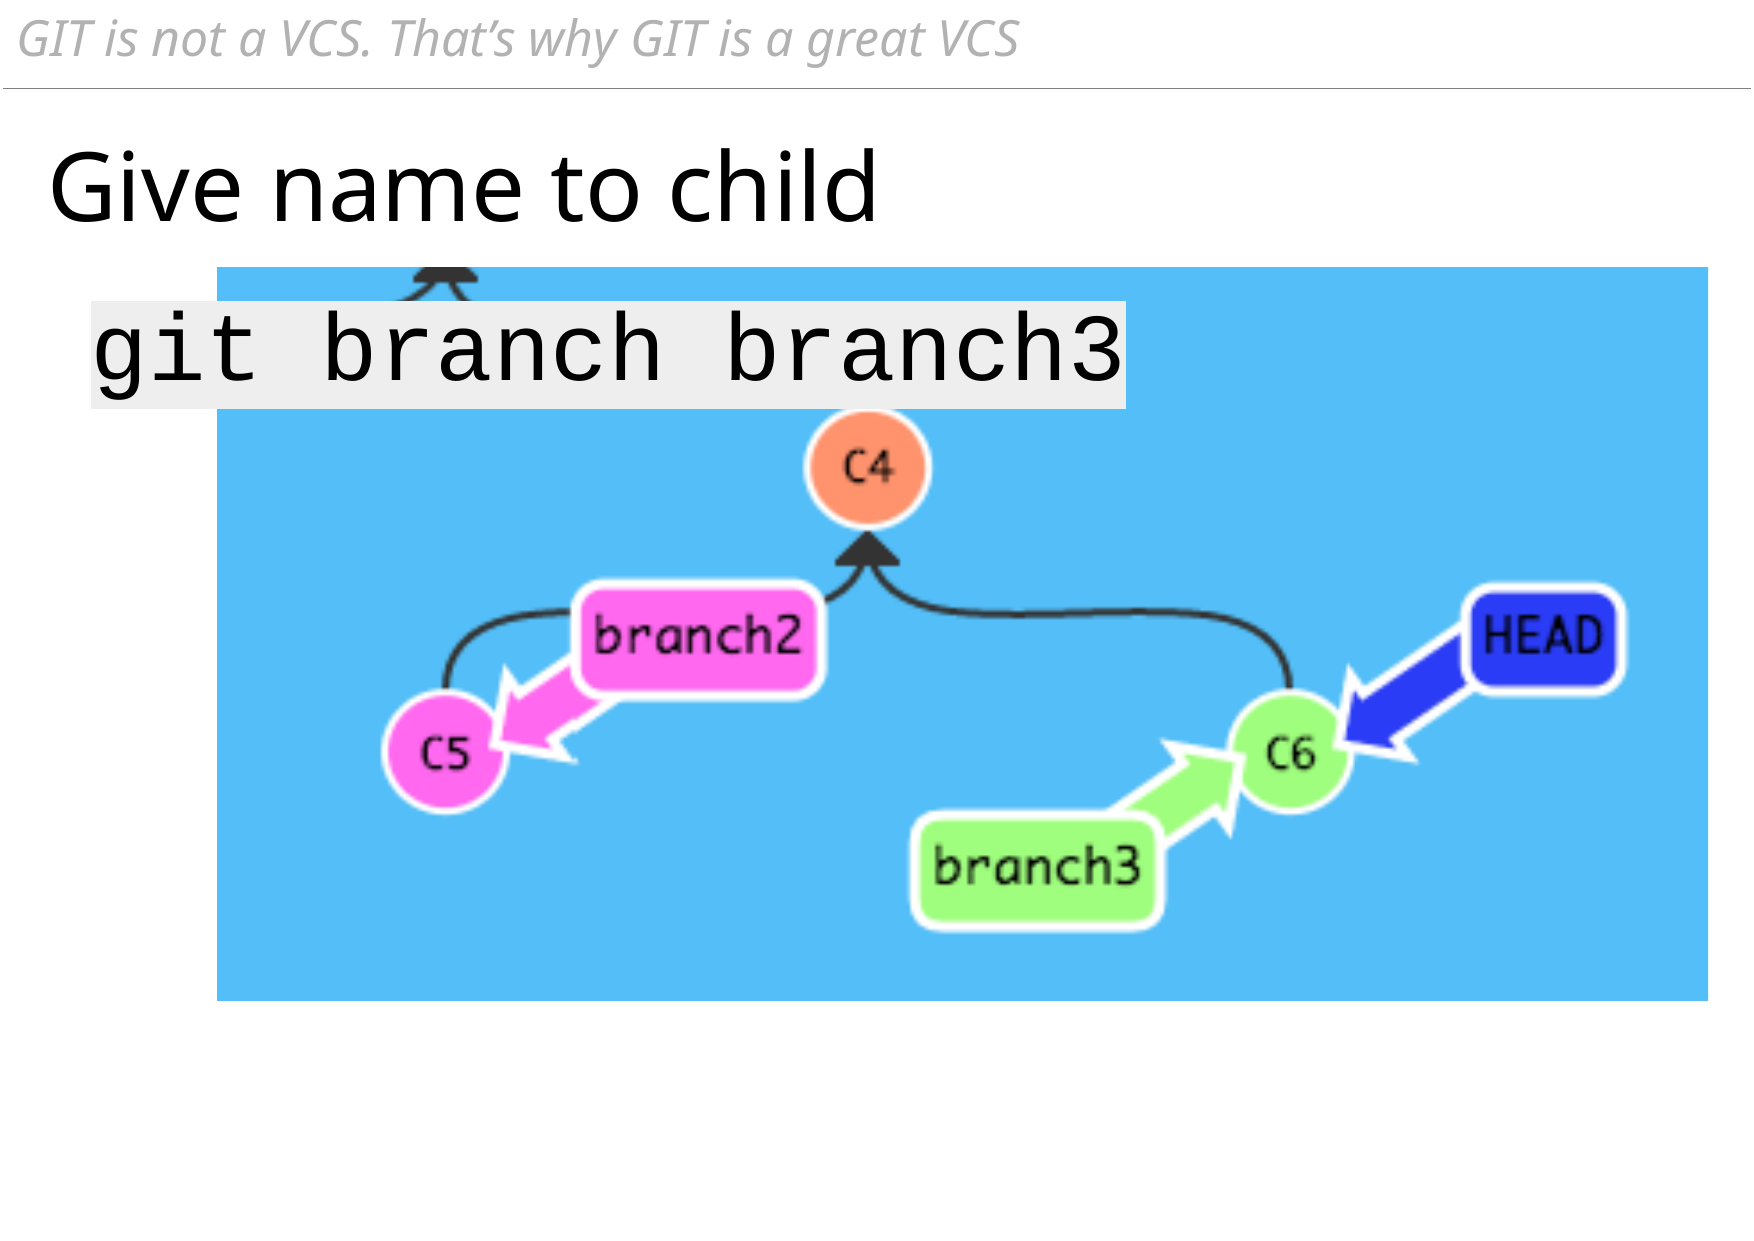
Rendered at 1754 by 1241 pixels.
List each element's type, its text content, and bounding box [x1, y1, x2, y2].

text git branch branch3 [1709, 301, 1751, 409]
text Give name to child [3, 118, 1751, 249]
text git branch branch3 [3, 301, 217, 409]
picture [217, 267, 1709, 1001]
